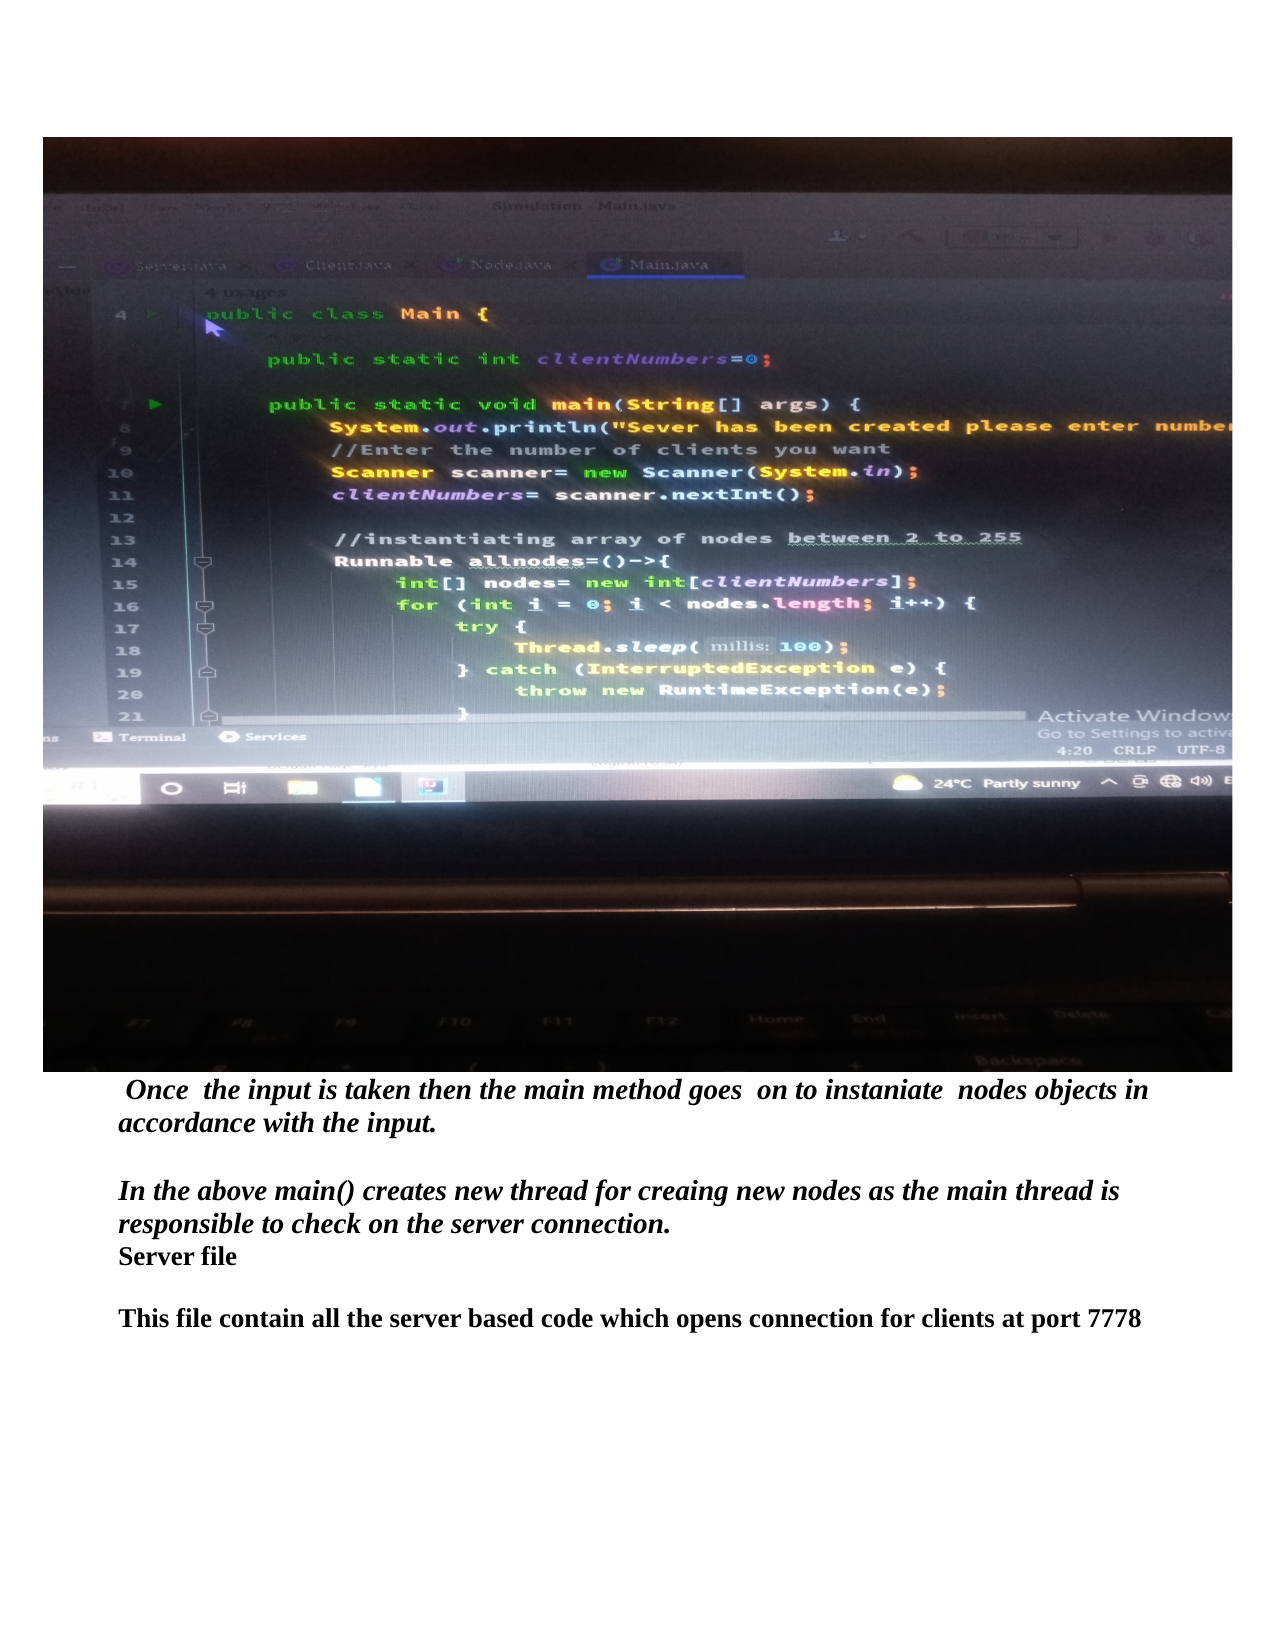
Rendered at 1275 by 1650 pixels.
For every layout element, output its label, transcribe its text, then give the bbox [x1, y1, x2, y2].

text Once the input is taken then the main method goes on to instaniate nodes objects in accordance with the input. [118, 1072, 1157, 1139]
picture [43, 137, 1233, 1072]
text In the above main() creates new thread for creaing new nodes as the main thread is responsible to check on the server connection. [118, 1173, 1157, 1240]
text Server file [118, 1240, 1157, 1271]
text This file contain all the server based code which opens connection for clients at port 7778 [118, 1302, 1157, 1333]
text [118, 118, 1157, 137]
